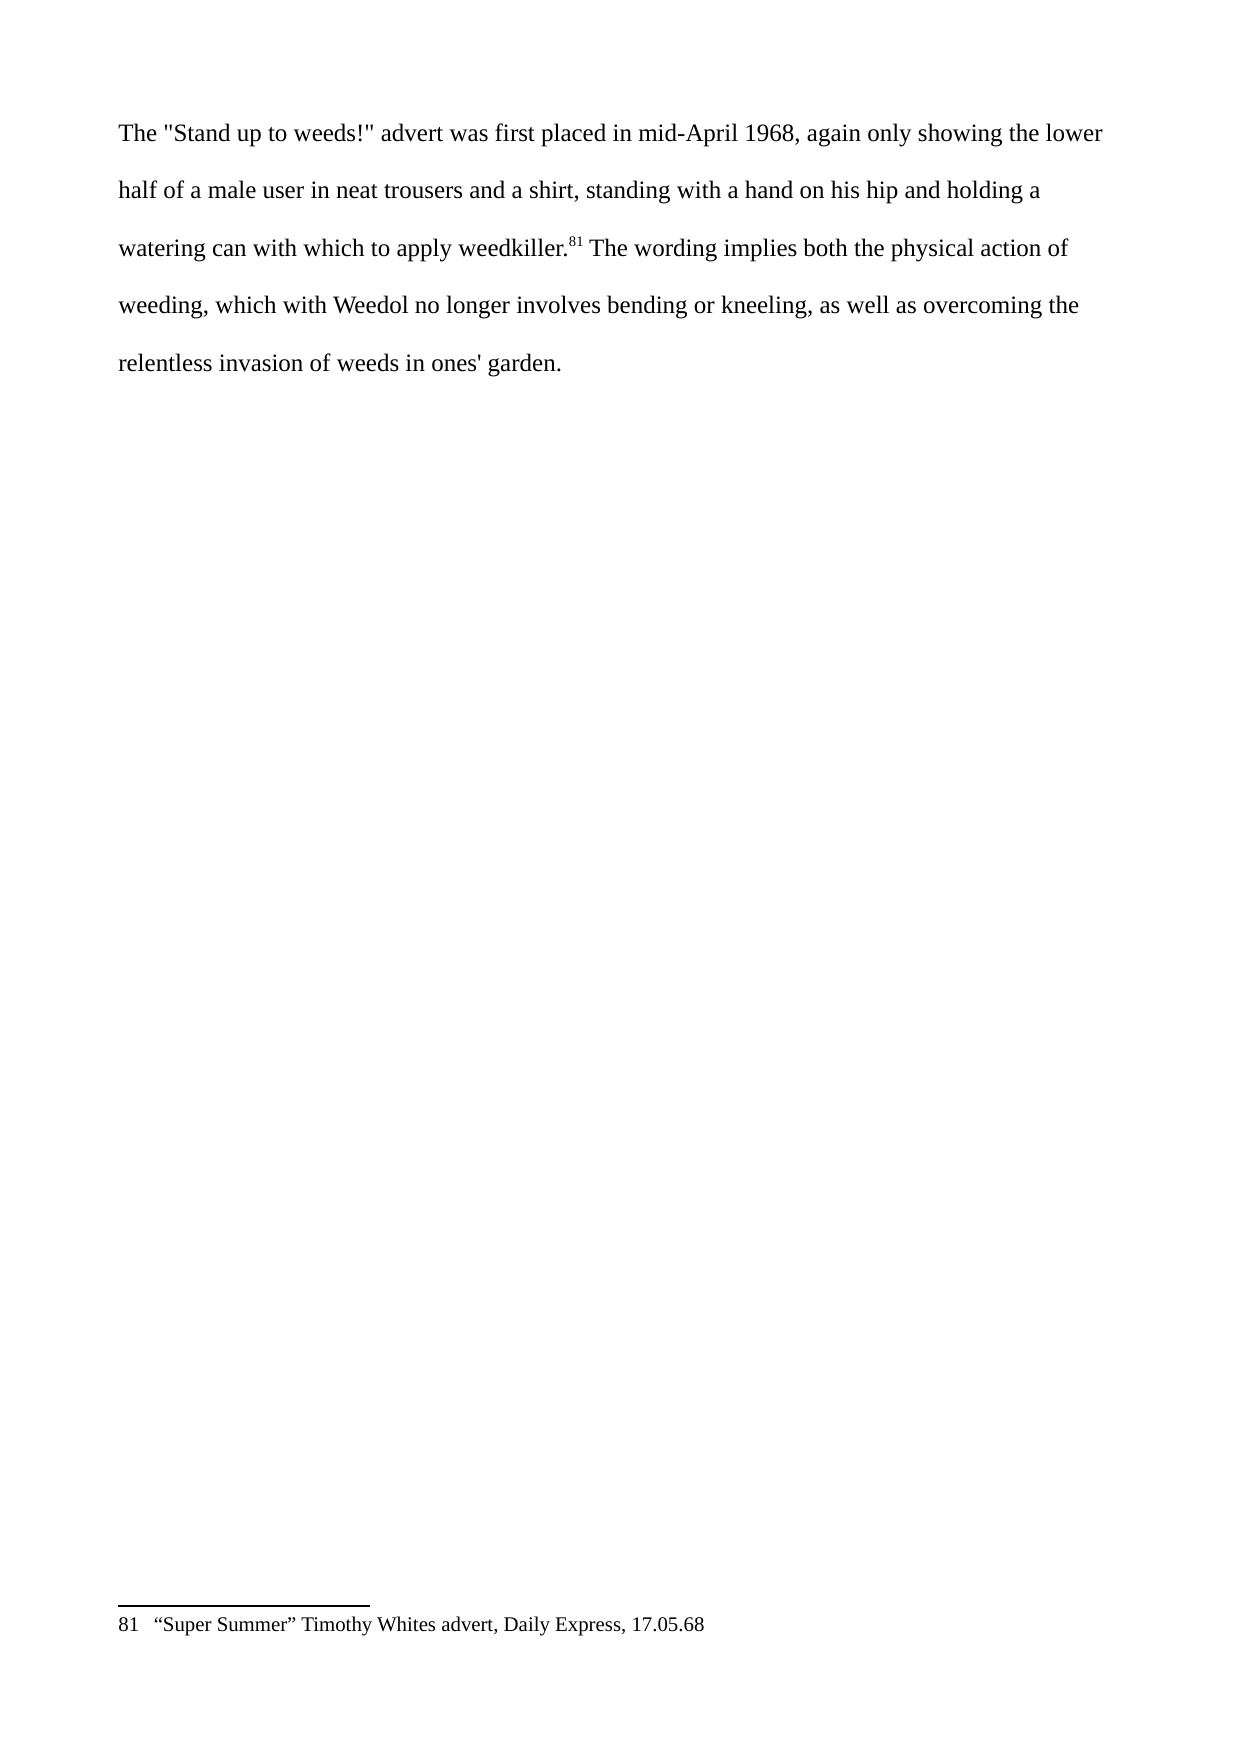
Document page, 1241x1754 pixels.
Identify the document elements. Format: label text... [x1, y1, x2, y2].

text The "Stand up to weeds!" advert was first placed in mid-April 1968, again only showing the lower half of a male user in neat trousers and a shirt, standing with a hand on his hip and holding a watering can with which to apply weedkiller. The wording implies both the physical action of weeding, which with Weedol no longer involves bending or kneeling, as well as overcoming the relentless invasion of weeds in ones' garden. [118, 118, 1122, 377]
text “Super Summer” Timothy Whites advert, Daily Express, 17.05.68 [118, 1612, 1122, 1636]
